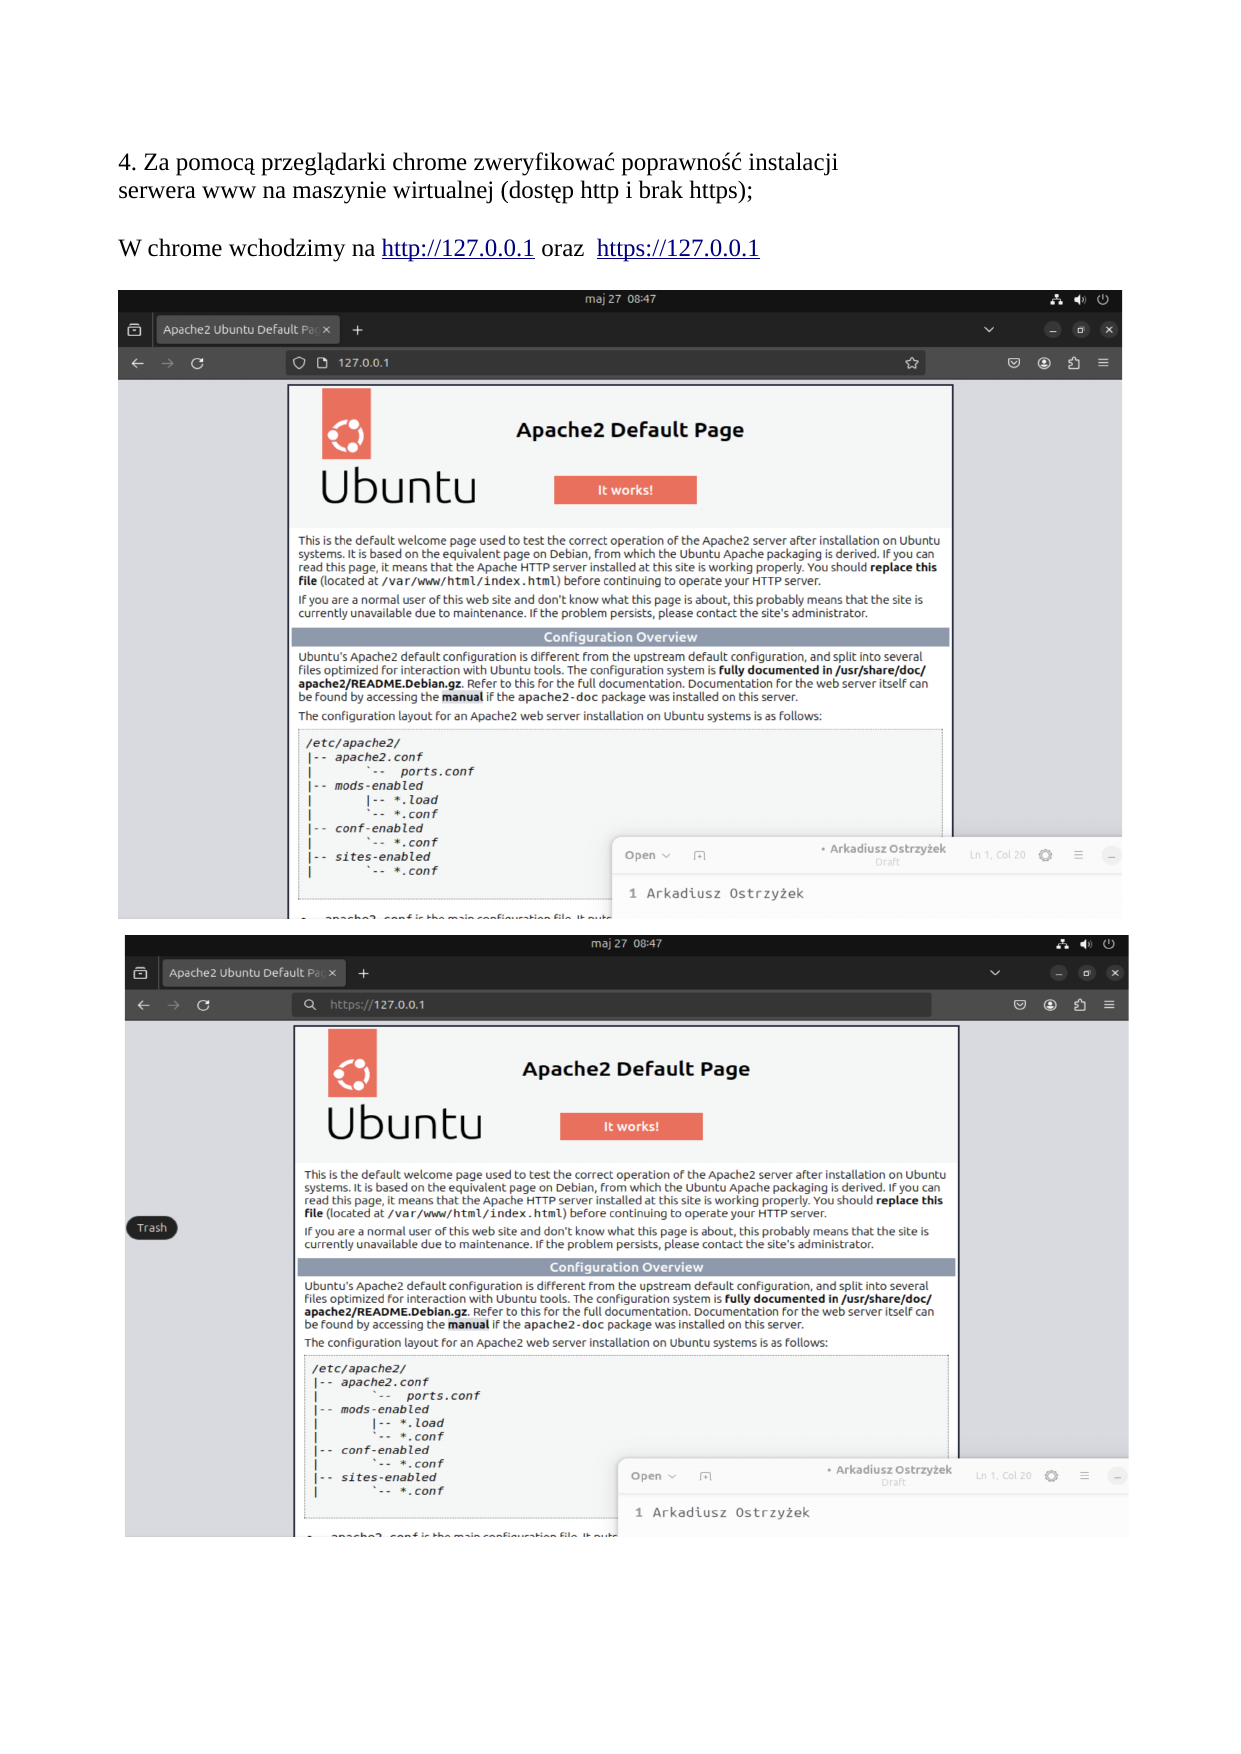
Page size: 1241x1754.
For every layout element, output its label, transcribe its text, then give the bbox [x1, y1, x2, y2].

picture [124, 935, 1129, 1537]
text serwera www na maszynie wirtualnej (dostęp http i brak https); [118, 176, 1122, 204]
picture [118, 290, 1123, 919]
text 4. Za pomocą przeglądarki chrome zweryfikować poprawność instalacji [118, 147, 1122, 176]
text W chrome wchodzimy na http://127.0.0.1 oraz https://127.0.0.1 [118, 233, 1122, 262]
